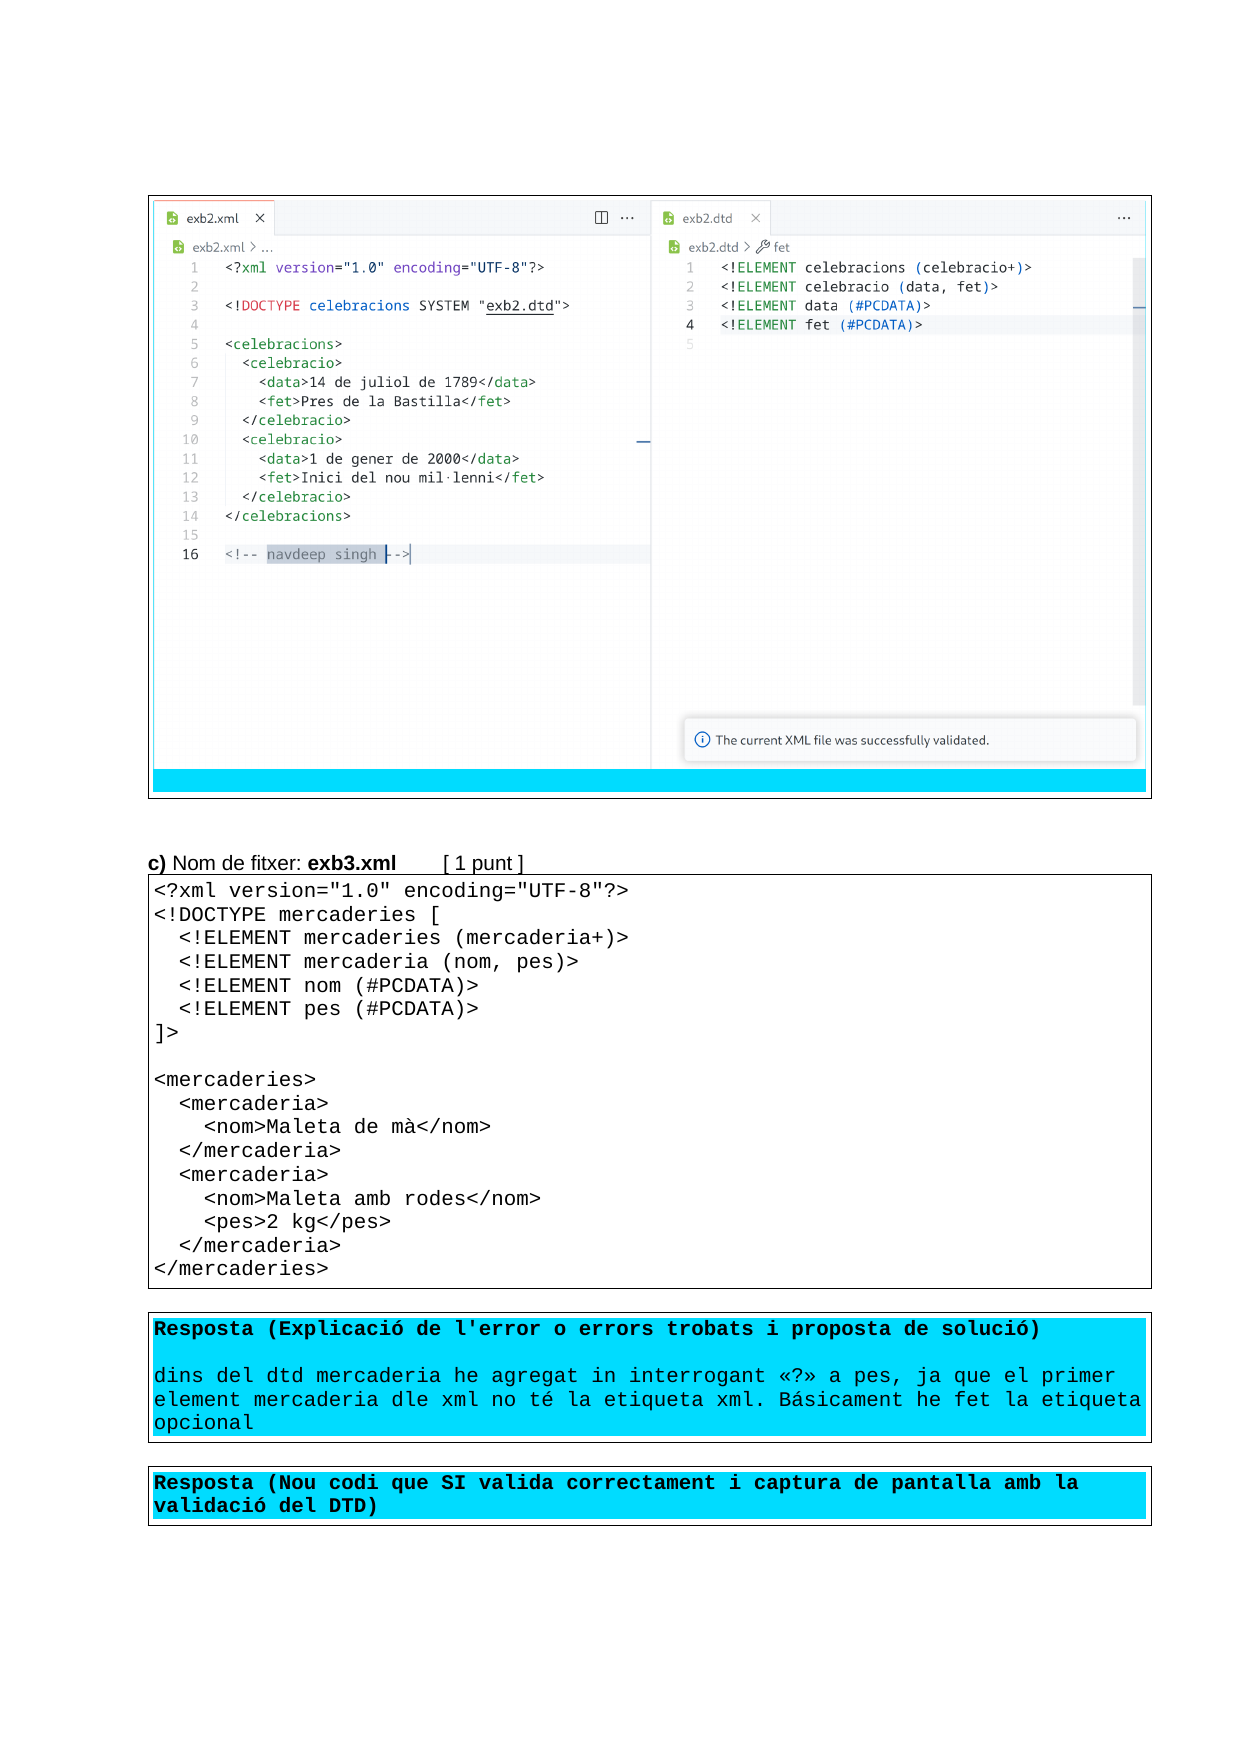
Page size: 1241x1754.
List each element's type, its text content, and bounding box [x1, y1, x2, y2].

table_header [149, 196, 1151, 797]
table_header <?xml version="1.0" encoding="UTF-8"?> <!DOCTYPE mercaderies [ <!ELEMENT mercaderies (mercaderia+)> <!ELEMENT mercaderia (nom, pes)> <!ELEMENT nom (#PCDATA)> <!ELEMENT pes (#PCDATA)> ]> <mercaderies> <mercaderia> <nom>Maleta de mà</nom> </mercaderia> <mercaderia> <nom>Maleta amb rodes</nom> <pes>2 kg</pes> </mercaderia> </mercaderies> [149, 875, 1151, 1288]
picture [153, 200, 1146, 769]
table_header Resposta (Explicació de l'error o errors trobats i proposta de solució) dins del dtd mercaderia he agregat in interrogant «?» a pes, ja que el primer element mercaderia dle xml no té la etiqueta xml. Básicament he fet la etiqueta opcional [149, 1313, 1151, 1442]
text c) Nom de fitxer: exb3.xml [ 1 punt ] [148, 850, 1151, 874]
table_header Resposta (Nou codi que SI valida correctament i captura de pantalla amb la validació del DTD) [149, 1467, 1151, 1525]
